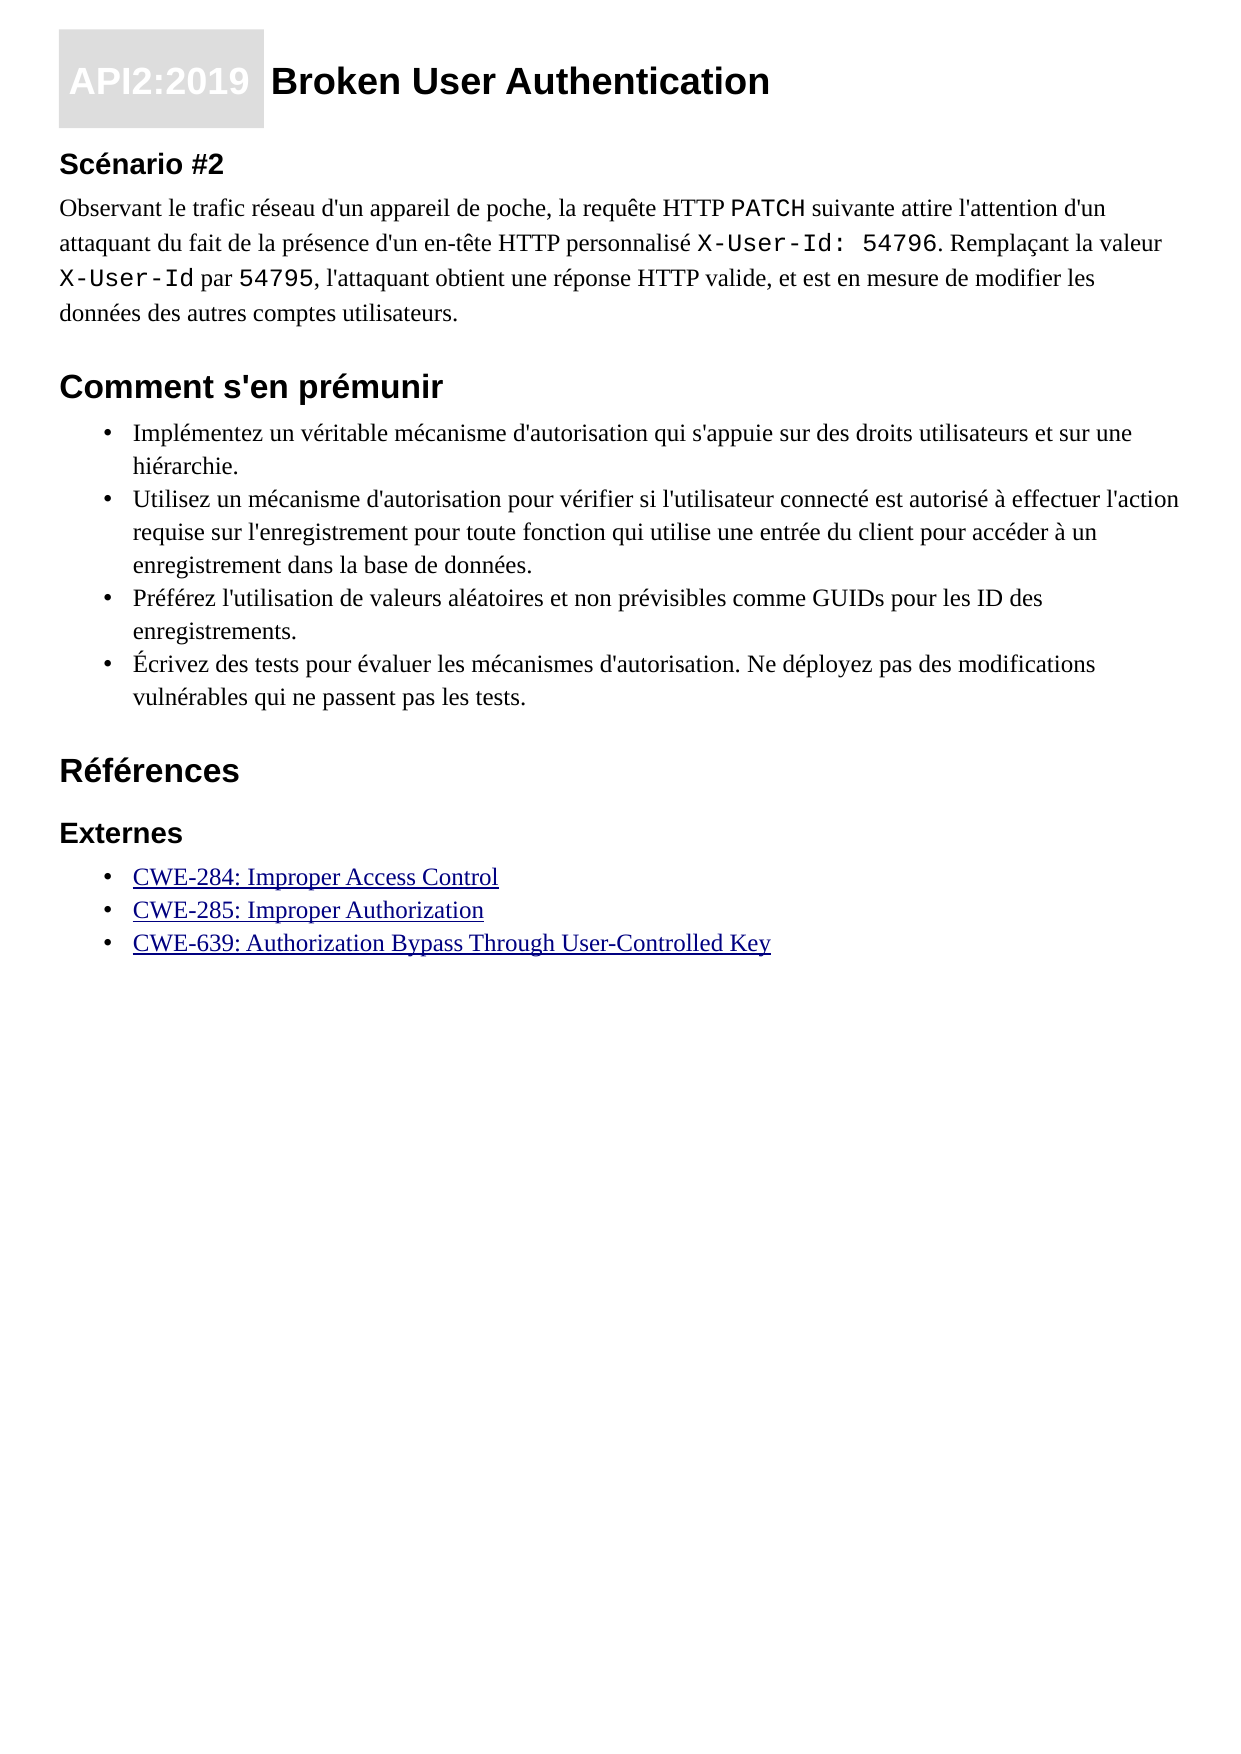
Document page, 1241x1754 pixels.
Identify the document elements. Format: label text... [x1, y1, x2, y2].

text Observant le trafic réseau d'un appareil de poche, la requête HTTP PATCH suivante attire l'attention d'un attaquant du fait de la présence d'un en-tête HTTP personnalisé X-User-Id: 54796. Remplaçant la valeur X-User-Id par 54795, l'attaquant obtient une réponse HTTP valide, et est en mesure de modifier les données des autres comptes utilisateurs. [59, 193, 1181, 327]
subtitle Comment s'en prémunir [59, 367, 1181, 405]
list CWE-639: Authorization Bypass Through User-Controlled Key [103, 928, 1181, 957]
list Préférez l'utilisation de valeurs aléatoires et non prévisibles comme GUIDs pour les ID des enregistrements. [103, 583, 1181, 645]
subtitle Références [59, 751, 1181, 789]
subtitle Scénario #2 [59, 147, 1181, 181]
subtitle Externes [59, 816, 1181, 850]
list Utilisez un mécanisme d'autorisation pour vérifier si l'utilisateur connecté est autorisé à effectuer l'action requise sur l'enregistrement pour toute fonction qui utilise une entrée du client pour accéder à un enregistrement dans la base de données. [103, 484, 1181, 579]
list CWE-285: Improper Authorization [103, 896, 1181, 924]
list Écrivez des tests pour évaluer les mécanismes d'autorisation. Ne déployez pas des modifications vulnérables qui ne passent pas les tests. [103, 649, 1181, 711]
list Implémentez un véritable mécanisme d'autorisation qui s'appuie sur des droits utilisateurs et sur une hiérarchie. [103, 418, 1181, 480]
list CWE-284: Improper Access Control [103, 862, 1181, 891]
